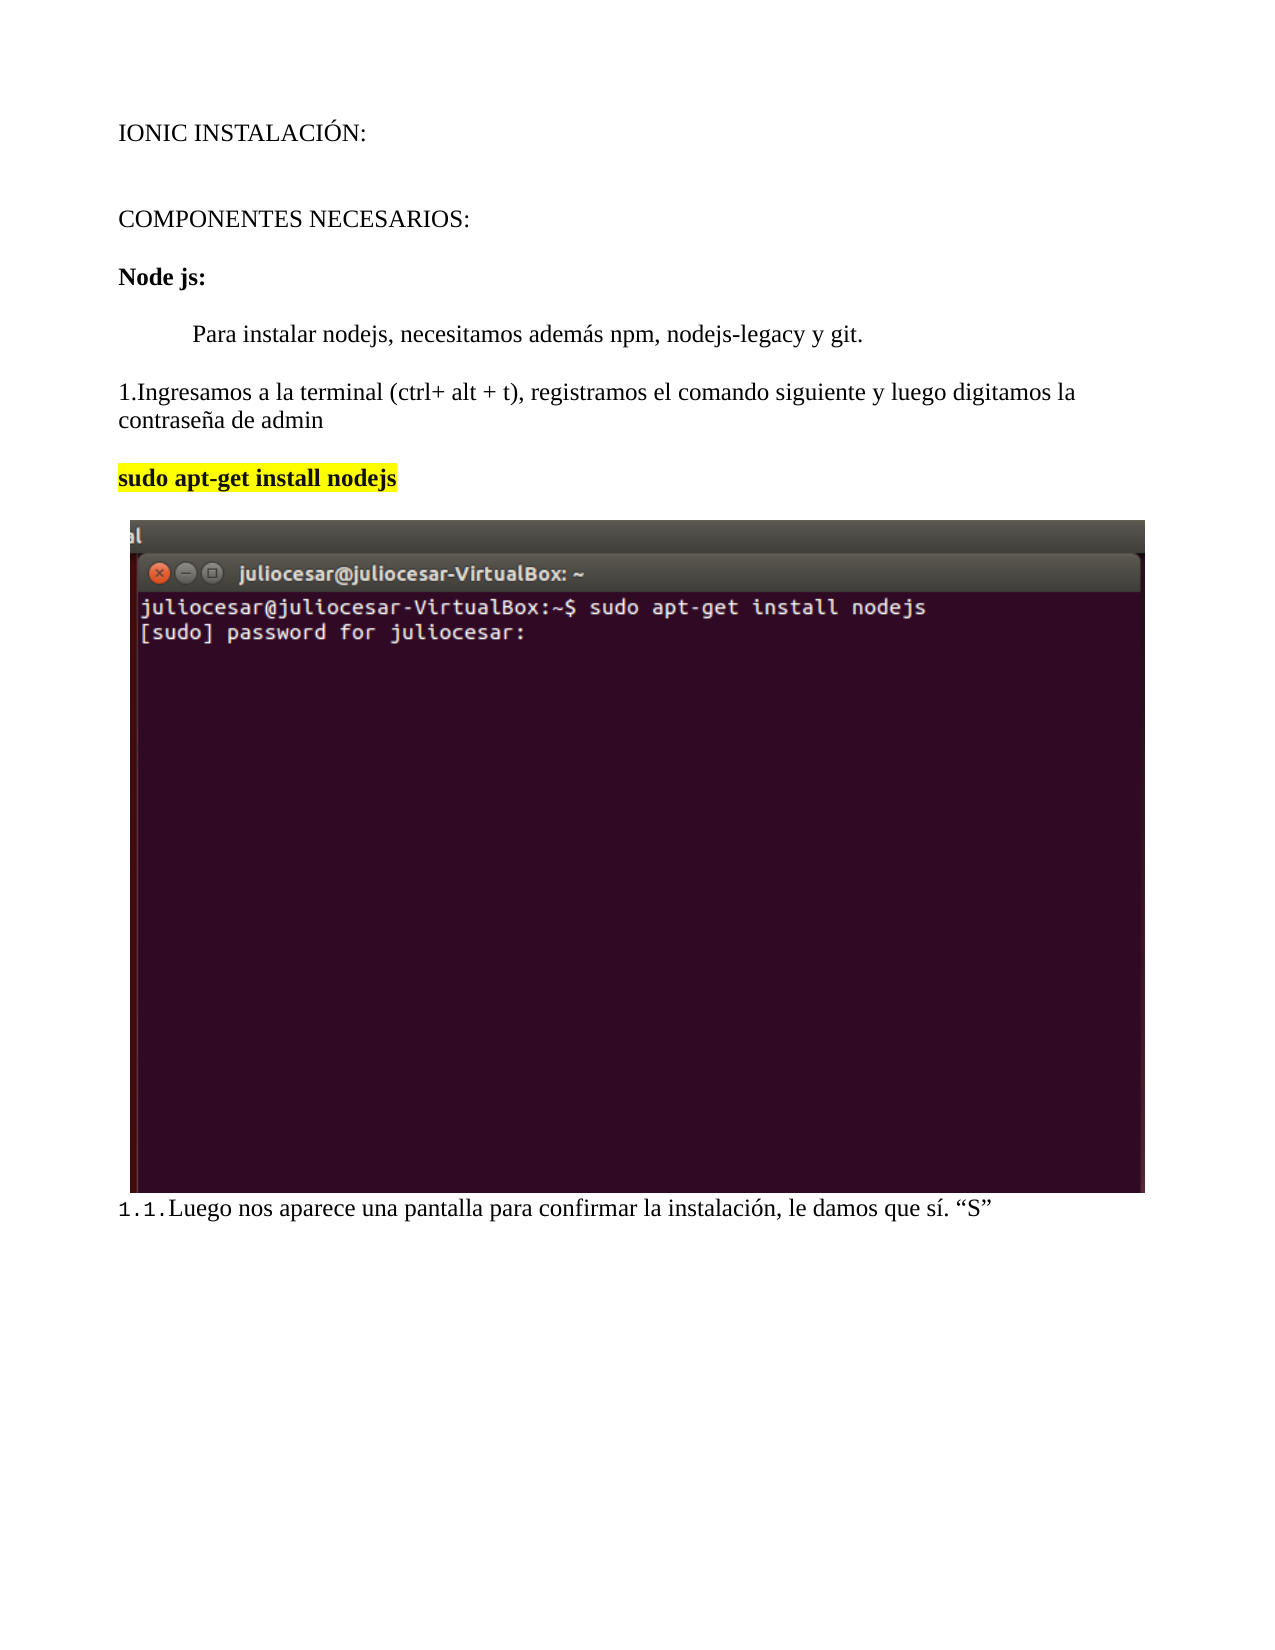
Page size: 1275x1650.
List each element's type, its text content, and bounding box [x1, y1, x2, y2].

text Node js: [118, 262, 1157, 291]
list Ingresamos a la terminal (ctrl+ alt + t), registramos el comando siguiente y luego digitamos la contraseña de admin [118, 377, 1157, 434]
text IONIC INSTALACIÓN: [118, 118, 1157, 147]
text COMPONENTES NECESARIOS: [118, 204, 1157, 233]
text sudo apt-get install nodejs [118, 463, 1157, 492]
text Para instalar nodejs, necesitamos además npm, nodejs-legacy y git. [118, 319, 1157, 348]
list Luego nos aparece una pantalla para confirmar la instalación, le damos que sí. “S” [118, 573, 1157, 1222]
